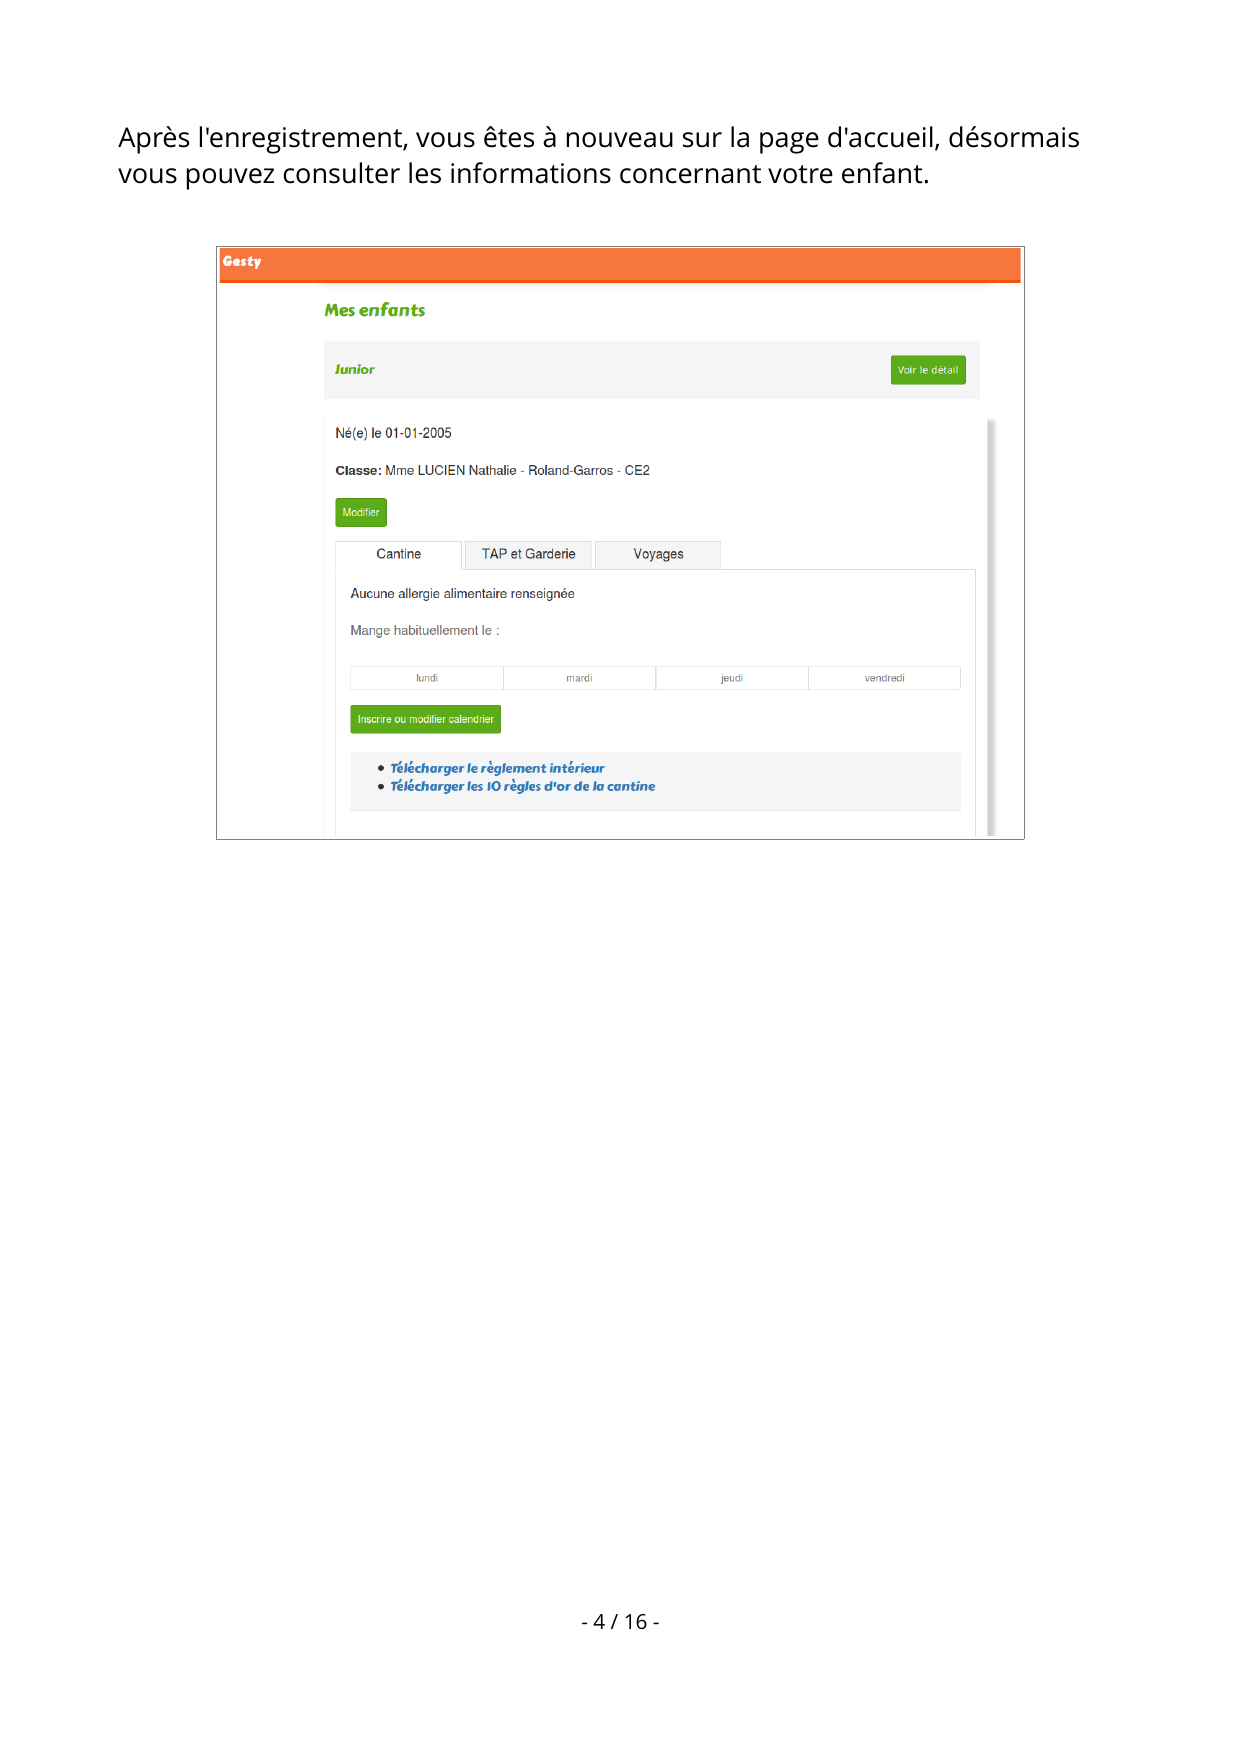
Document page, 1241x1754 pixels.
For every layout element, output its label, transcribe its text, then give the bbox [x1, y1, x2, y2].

picture [219, 248, 1021, 836]
text Après l'enregistrement, vous êtes à nouveau sur la page d'accueil, désormais vous pouvez consulter les informations concernant votre enfant. [118, 118, 1122, 192]
